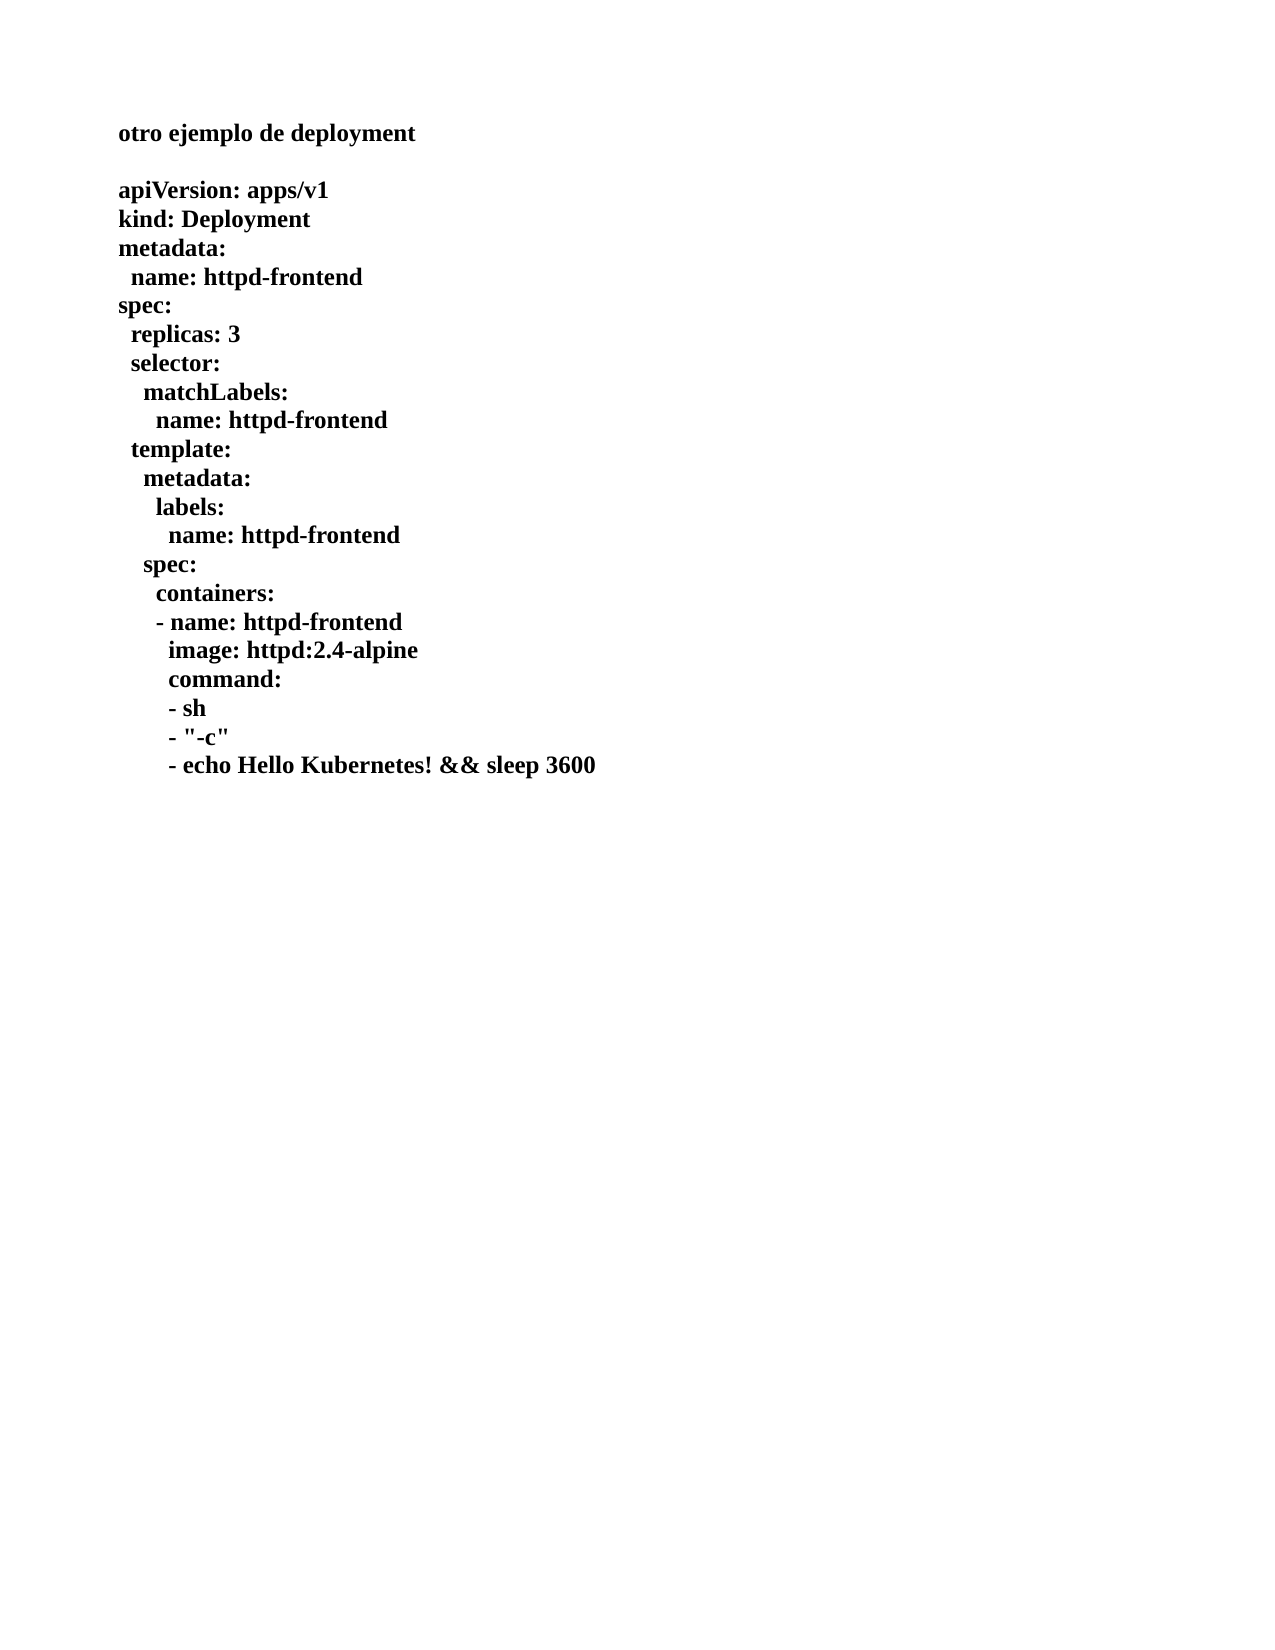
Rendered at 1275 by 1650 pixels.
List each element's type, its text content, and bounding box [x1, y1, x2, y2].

text image: httpd:2.4-alpine [118, 636, 1157, 664]
text metadata: [118, 463, 1157, 492]
text labels: [118, 492, 1157, 521]
text name: httpd-frontend [118, 262, 1157, 291]
text spec: [118, 291, 1157, 319]
text - sh [118, 693, 1157, 722]
text name: httpd-frontend [118, 521, 1157, 549]
text spec: [118, 549, 1157, 578]
text selector: [118, 348, 1157, 377]
text command: [118, 664, 1157, 693]
text otro ejemplo de deployment [118, 118, 1157, 147]
text apiVersion: apps/v1 [118, 176, 1157, 204]
text containers: [118, 578, 1157, 607]
text - echo Hello Kubernetes! && sleep 3600 [118, 751, 1157, 779]
text replicas: 3 [118, 319, 1157, 348]
text kind: Deployment [118, 204, 1157, 233]
text - name: httpd-frontend [118, 607, 1157, 636]
text name: httpd-frontend [118, 406, 1157, 434]
text - "-c" [118, 722, 1157, 751]
text template: [118, 434, 1157, 463]
text metadata: [118, 233, 1157, 262]
text matchLabels: [118, 377, 1157, 406]
